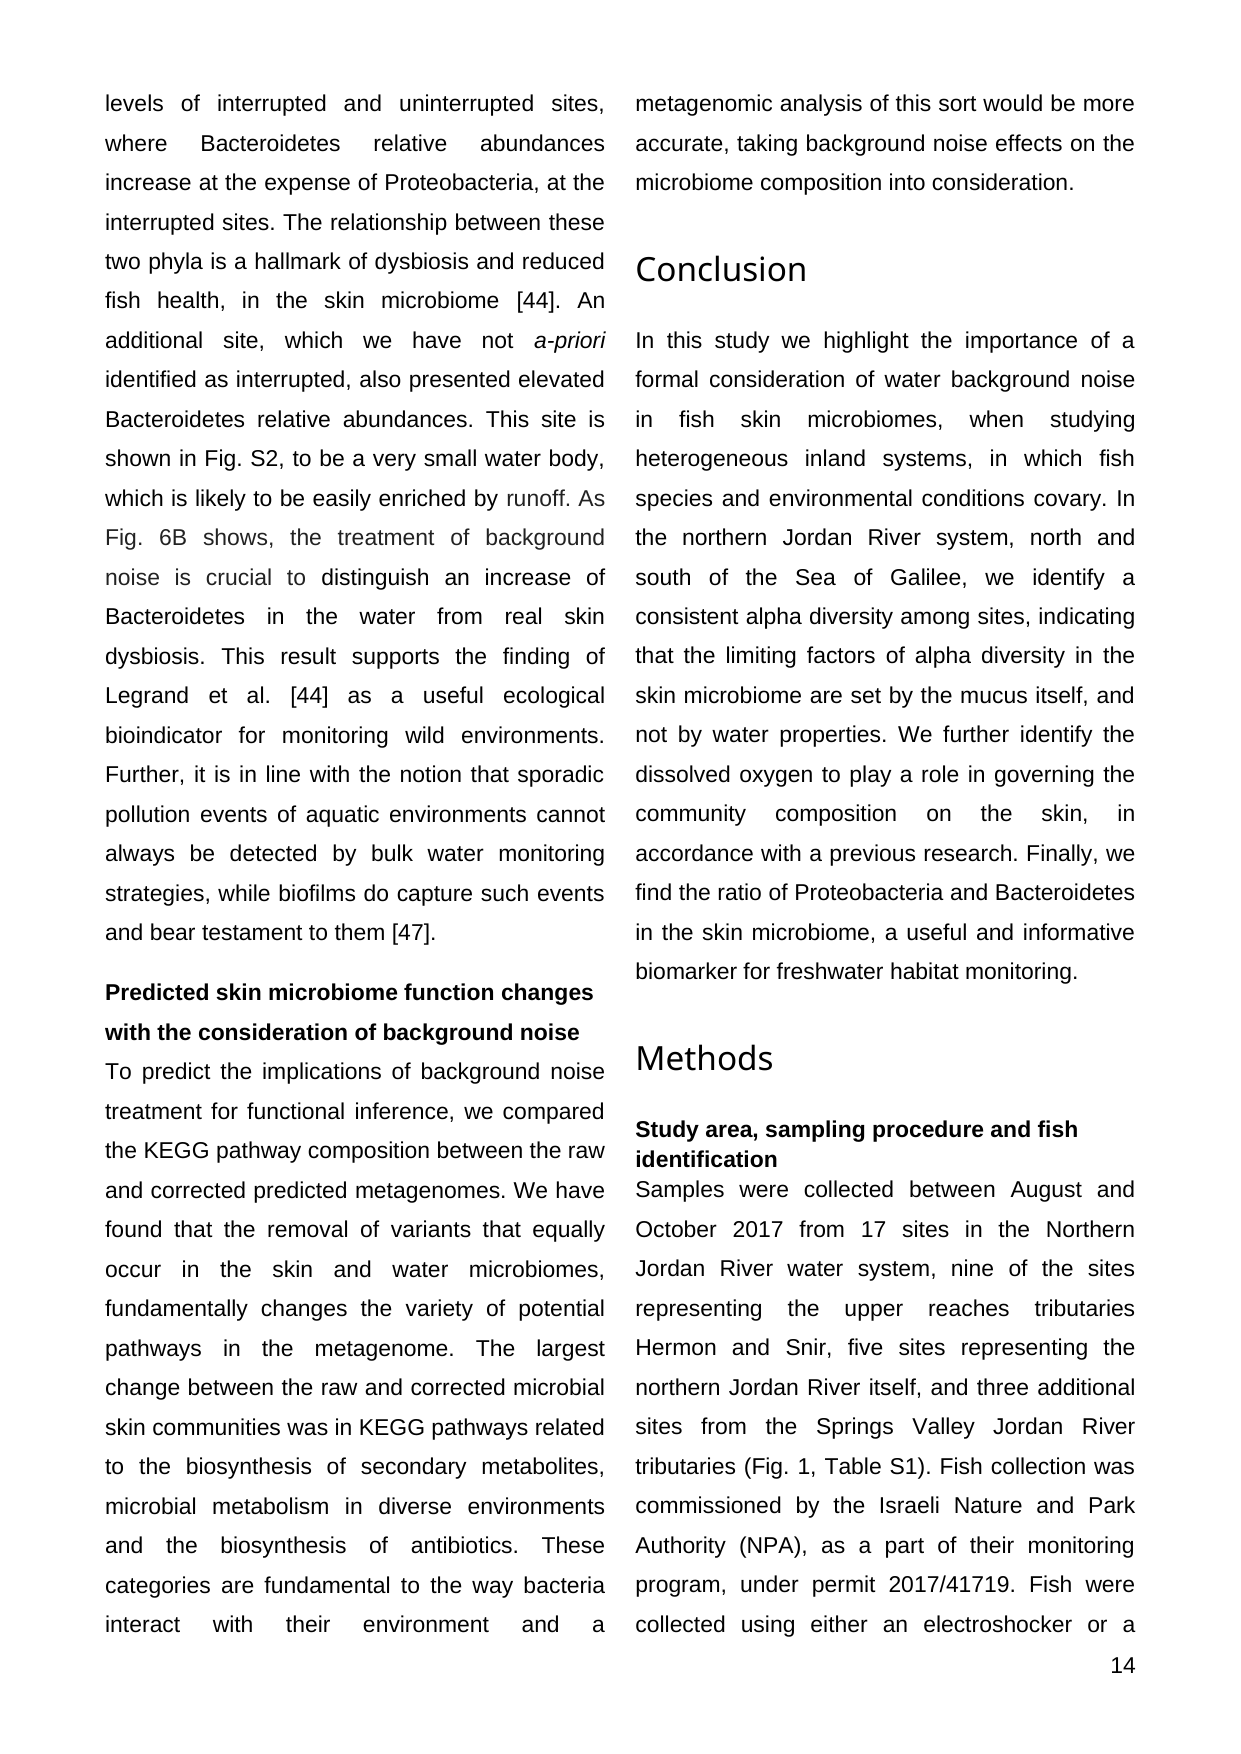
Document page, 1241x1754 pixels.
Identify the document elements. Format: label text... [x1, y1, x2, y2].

text Samples were collected between August and October 2017 from 17 sites in the Northern Jordan River water system, nine of the sites representing the upper reaches tributaries Hermon and Snir, five sites representing the northern Jordan River itself, and three additional sites from the Springs Valley Jordan River tributaries (Fig. 1, Table S1). Fish collection was commissioned by the Israeli Nature and Park Authority (NPA), as a part of their monitoring program, under permit 2017/41719. Fish were collected using either an electroshocker or a [635, 1176, 1136, 1637]
subtitle Methods [635, 1035, 1136, 1081]
text levels of interrupted and uninterrupted sites, where Bacteroidetes relative abundances increase at the expense of Proteobacteria, at the interrupted sites. The relationship between these two phyla is a hallmark of dysbiosis and reduced fish health, in the skin microbiome [44]. An additional site, which we have not a-priori identified as interrupted, also presented elevated Bacteroidetes relative abundances. This site is shown in Fig. S2, to be a very small water body, which is likely to be easily enriched by runoff. As Fig. 6B shows, the treatment of background noise is crucial to distinguish an increase of Bacteroidetes in the water from real skin dysbiosis. This result supports the finding of Legrand et al. [44] as a useful ecological bioindicator for monitoring wild environments. Further, it is in line with the notion that sporadic pollution events of aquatic environments cannot always be detected by bulk water monitoring strategies, while biofilms do capture such events and bear testament to them [47]. [105, 90, 605, 945]
text In this study we highlight the importance of a formal consideration of water background noise in fish skin microbiomes, when studying heterogeneous inland systems, in which fish species and environmental conditions covary. In the northern Jordan River system, north and south of the Sea of Galilee, we identify a consistent alpha diversity among sites, indicating that the limiting factors of alpha diversity in the skin microbiome are set by the mucus itself, and not by water properties. We further identify the dissolved oxygen to play a role in governing the community composition on the skin, in accordance with a previous research. Finally, we find the ratio of Proteobacteria and Bacteroidetes in the skin microbiome, a useful and informative biomarker for freshwater habitat monitoring. [635, 327, 1136, 984]
text Predicted skin microbiome function changes with the consideration of background noise [105, 979, 605, 1045]
subtitle Conclusion [635, 246, 1136, 291]
text Study area, sampling procedure and fish identification [635, 1116, 1136, 1172]
text To predict the implications of background noise treatment for functional inference, we compared the KEGG pathway composition between the raw and corrected predicted metagenomes. We have found that the removal of variants that equally occur in the skin and water microbiomes, fundamentally changes the variety of potential pathways in the metagenome. The largest change between the raw and corrected microbial skin communities was in KEGG pathways related to the biosynthesis of secondary metabolites, microbial metabolism in diverse environments and the biosynthesis of antibiotics. These categories are fundamental to the way bacteria interact with their environment and a [105, 1058, 605, 1637]
text metagenomic analysis of this sort would be more accurate, taking background noise effects on the microbiome composition into consideration. [635, 90, 1136, 195]
